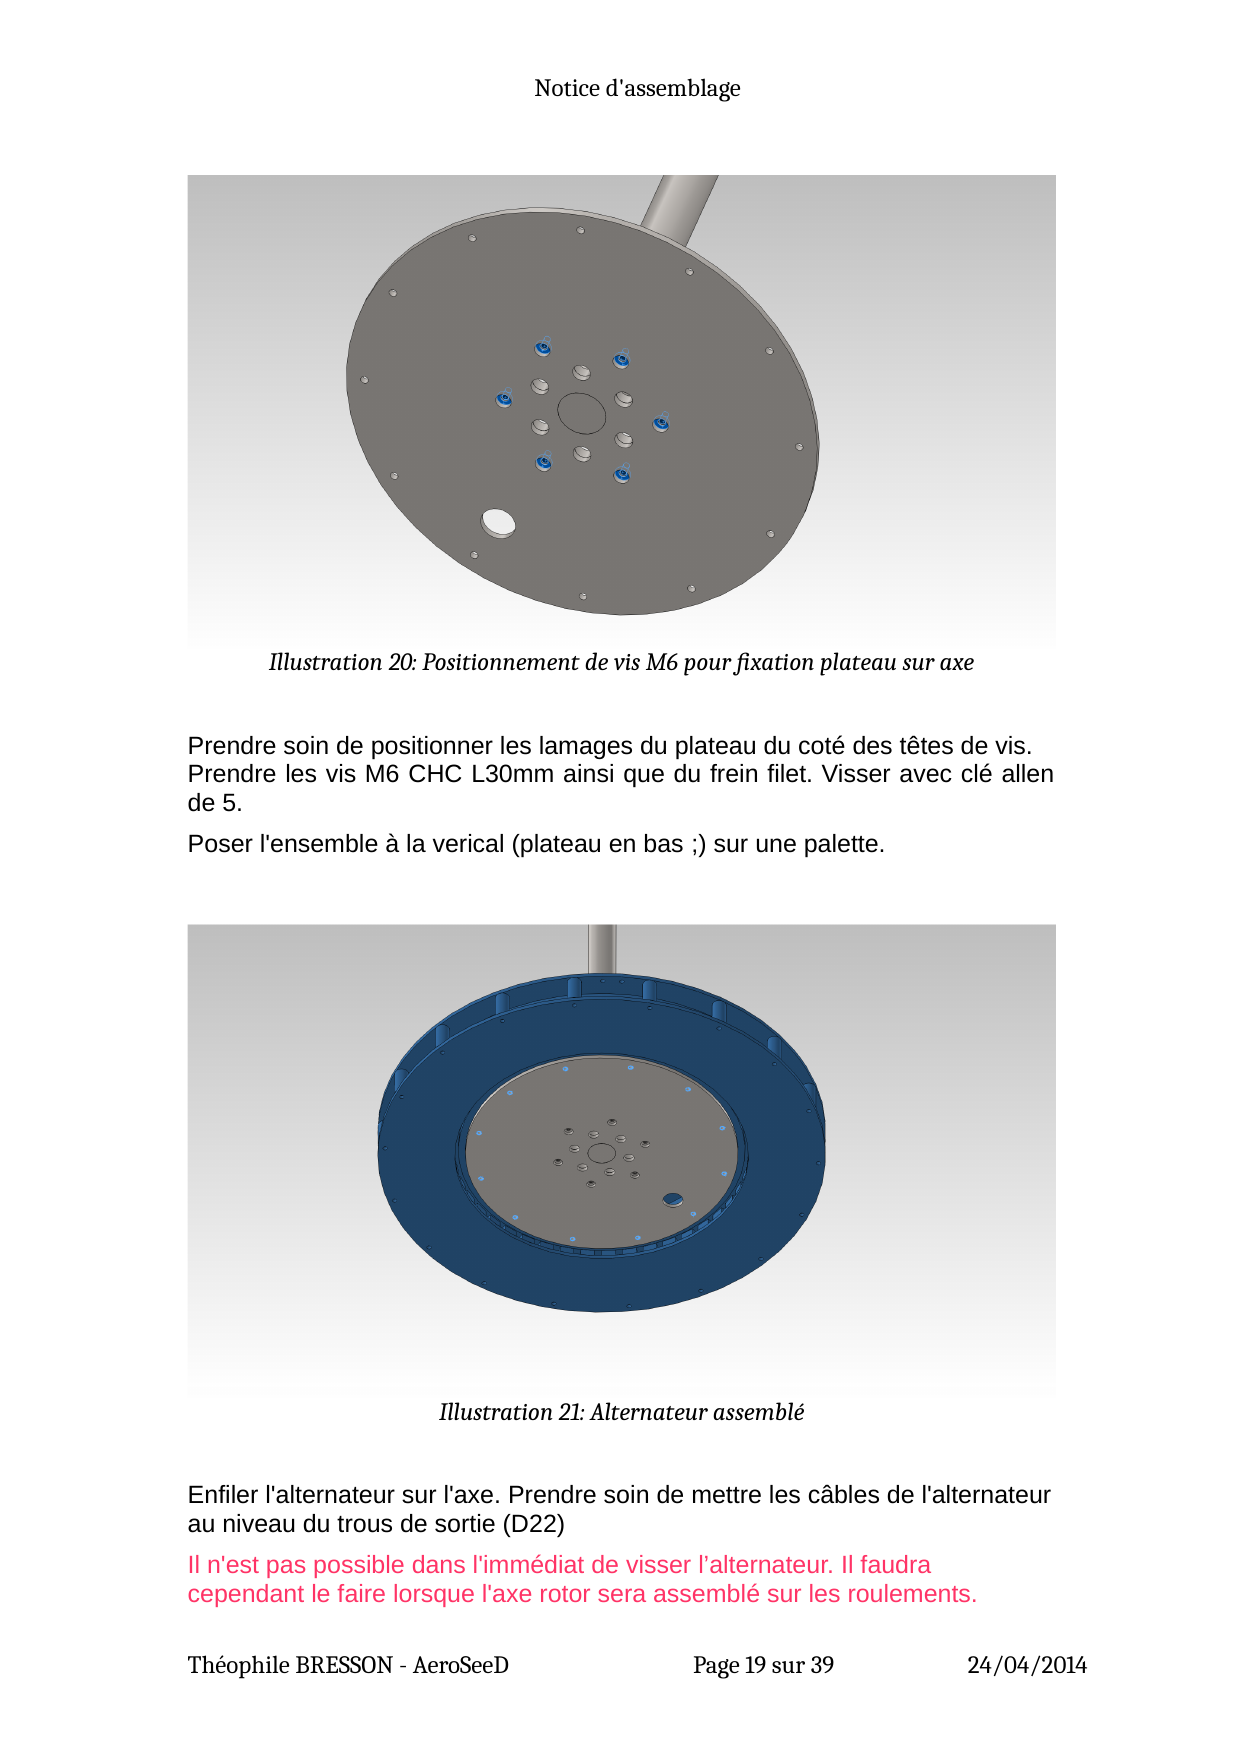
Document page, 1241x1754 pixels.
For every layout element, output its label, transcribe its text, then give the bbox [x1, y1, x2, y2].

text Prendre les vis M6 CHC L30mm ainsi que du frein filet. Visser avec clé allen de 5. [187, 759, 1056, 817]
text Illustration 21: Alternateur assemblé [187, 1398, 1056, 1426]
text Poser l'ensemble à la verical (plateau en bas ;) sur une palette. [187, 829, 1056, 858]
text Illustration 20: Positionnement de vis M6 pour fixation plateau sur axe [187, 649, 1056, 677]
picture [187, 924, 1056, 1398]
text Il n'est pas possible dans l'immédiat de visser l’alternateur. Il faudra cependant le faire lorsque l'axe rotor sera assemblé sur les roulements. [187, 1550, 1056, 1608]
text Prendre soin de positionner les lamages du plateau du coté des têtes de vis. [187, 731, 1056, 759]
text Enfiler l'alternateur sur l'axe. Prendre soin de mettre les câbles de l'alternateur au niveau du trous de sortie (D22) [187, 1480, 1056, 1538]
picture [187, 175, 1056, 649]
